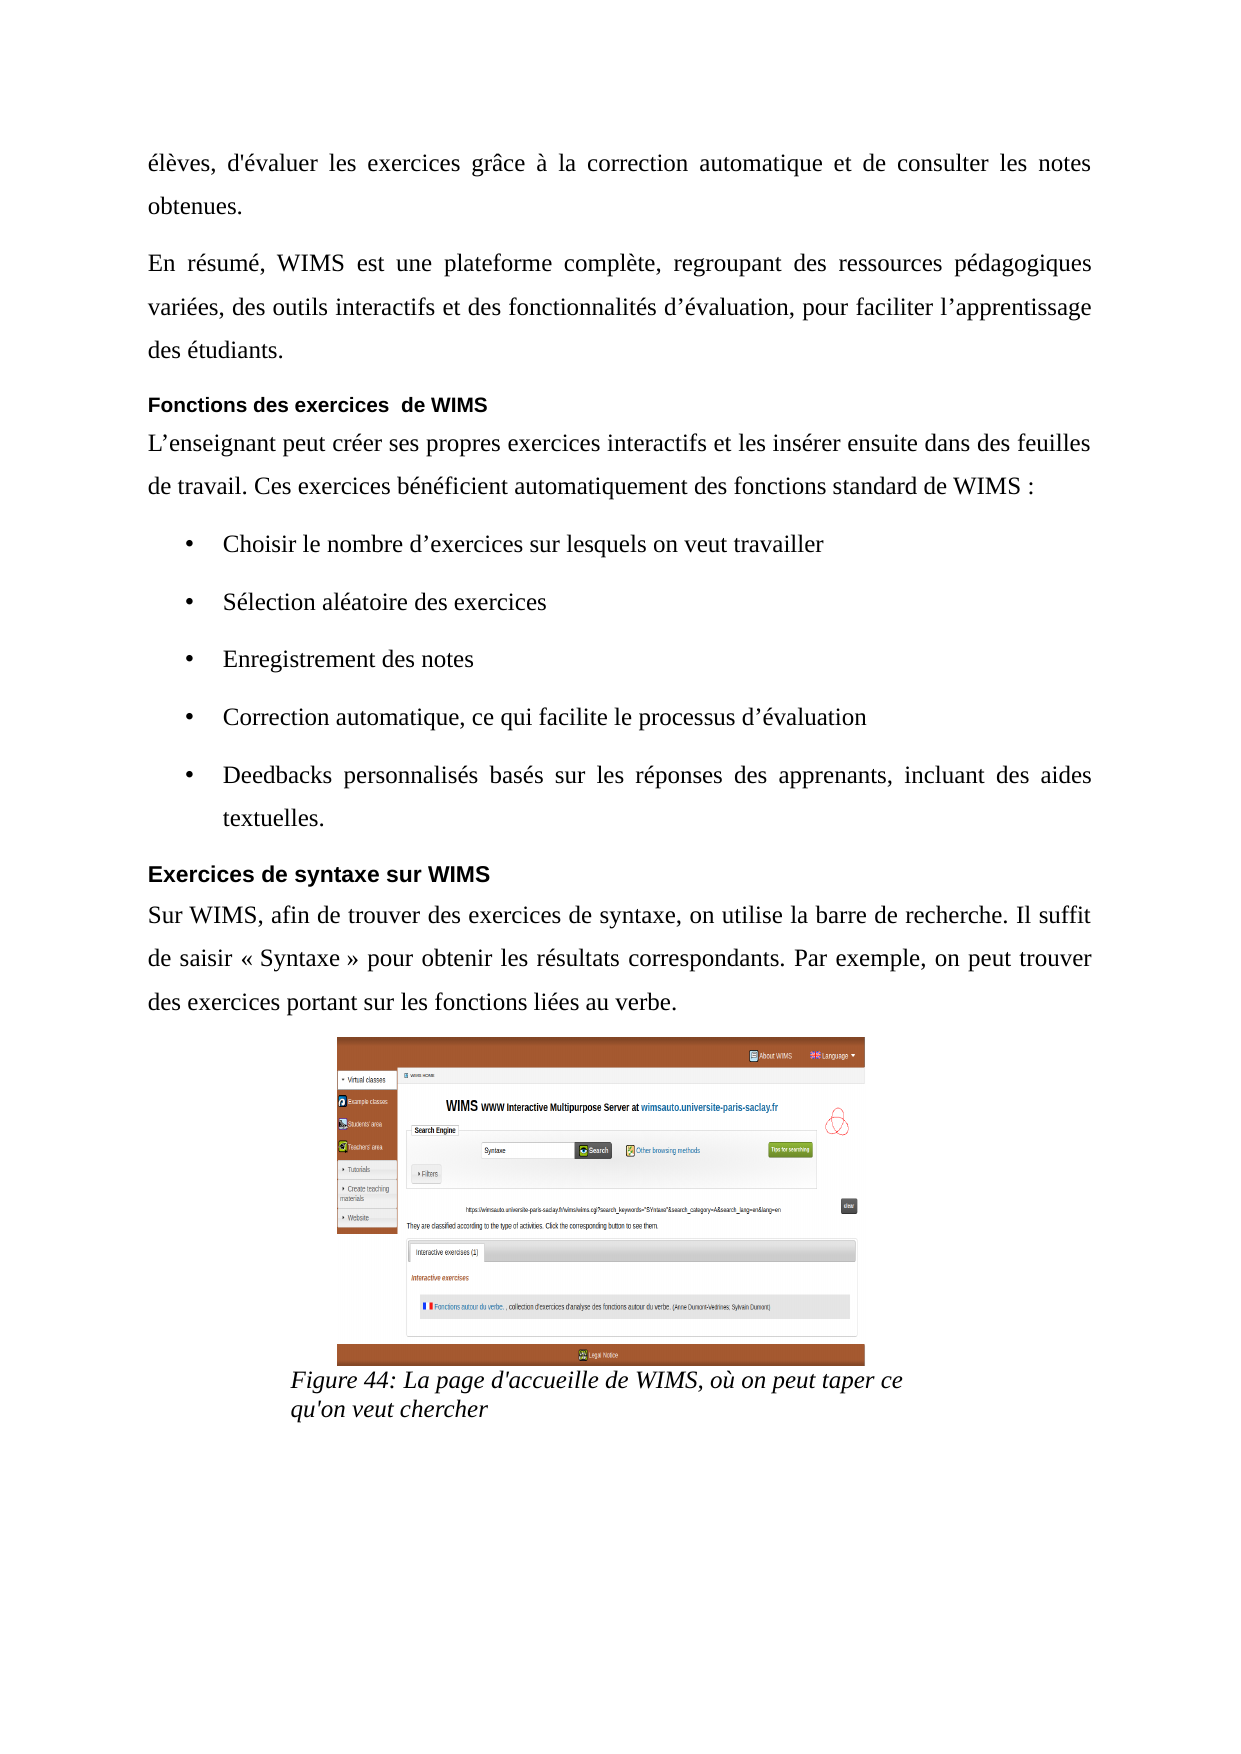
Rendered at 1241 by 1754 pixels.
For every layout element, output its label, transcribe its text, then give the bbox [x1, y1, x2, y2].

text Sur WIMS, afin de trouver des exercices de syntaxe, on utilise la barre de recherche. Il suffit de saisir « Syntaxe » pour obtenir les résultats correspondants. Par exemple, on peut trouver des exercices portant sur les fonctions liées au verbe. [148, 900, 1092, 1015]
text [290, 1025, 912, 1037]
text [290, 1423, 912, 1433]
list Choisir le nombre d’exercices sur lesquels on veut travailler [185, 529, 1092, 558]
text Fonctions des exercices de WIMS [148, 392, 1092, 416]
text Figure 38: La page d'accueille de WIMS, où on peut taper ce qu'on veut chercher [290, 1037, 912, 1423]
list Correction automatique, ce qui facilite le processus d’évaluation [185, 702, 1092, 731]
subtitle Exercices de syntaxe sur WIMS [148, 861, 1092, 887]
picture [337, 1037, 866, 1366]
text En résumé, WIMS est une plateforme complète, regroupant des ressources pédagogiques variées, des outils interactifs et des fonctionnalités d’évaluation, pour faciliter l’apprentissage des étudiants. [148, 248, 1092, 363]
list Enregistrement des notes [185, 644, 1092, 673]
list Deedbacks personnalisés basés sur les réponses des apprenants, incluant des aides textuelles. [185, 760, 1092, 832]
text élèves, d'évaluer les exercices grâce à la correction automatique et de consulter les notes obtenues. [148, 148, 1092, 219]
list Sélection aléatoire des exercices [185, 587, 1092, 616]
text L’enseignant peut créer ses propres exercices interactifs et les insérer ensuite dans des feuilles de travail. Ces exercices bénéficient automatiquement des fonctions standard de WIMS : [148, 428, 1092, 500]
